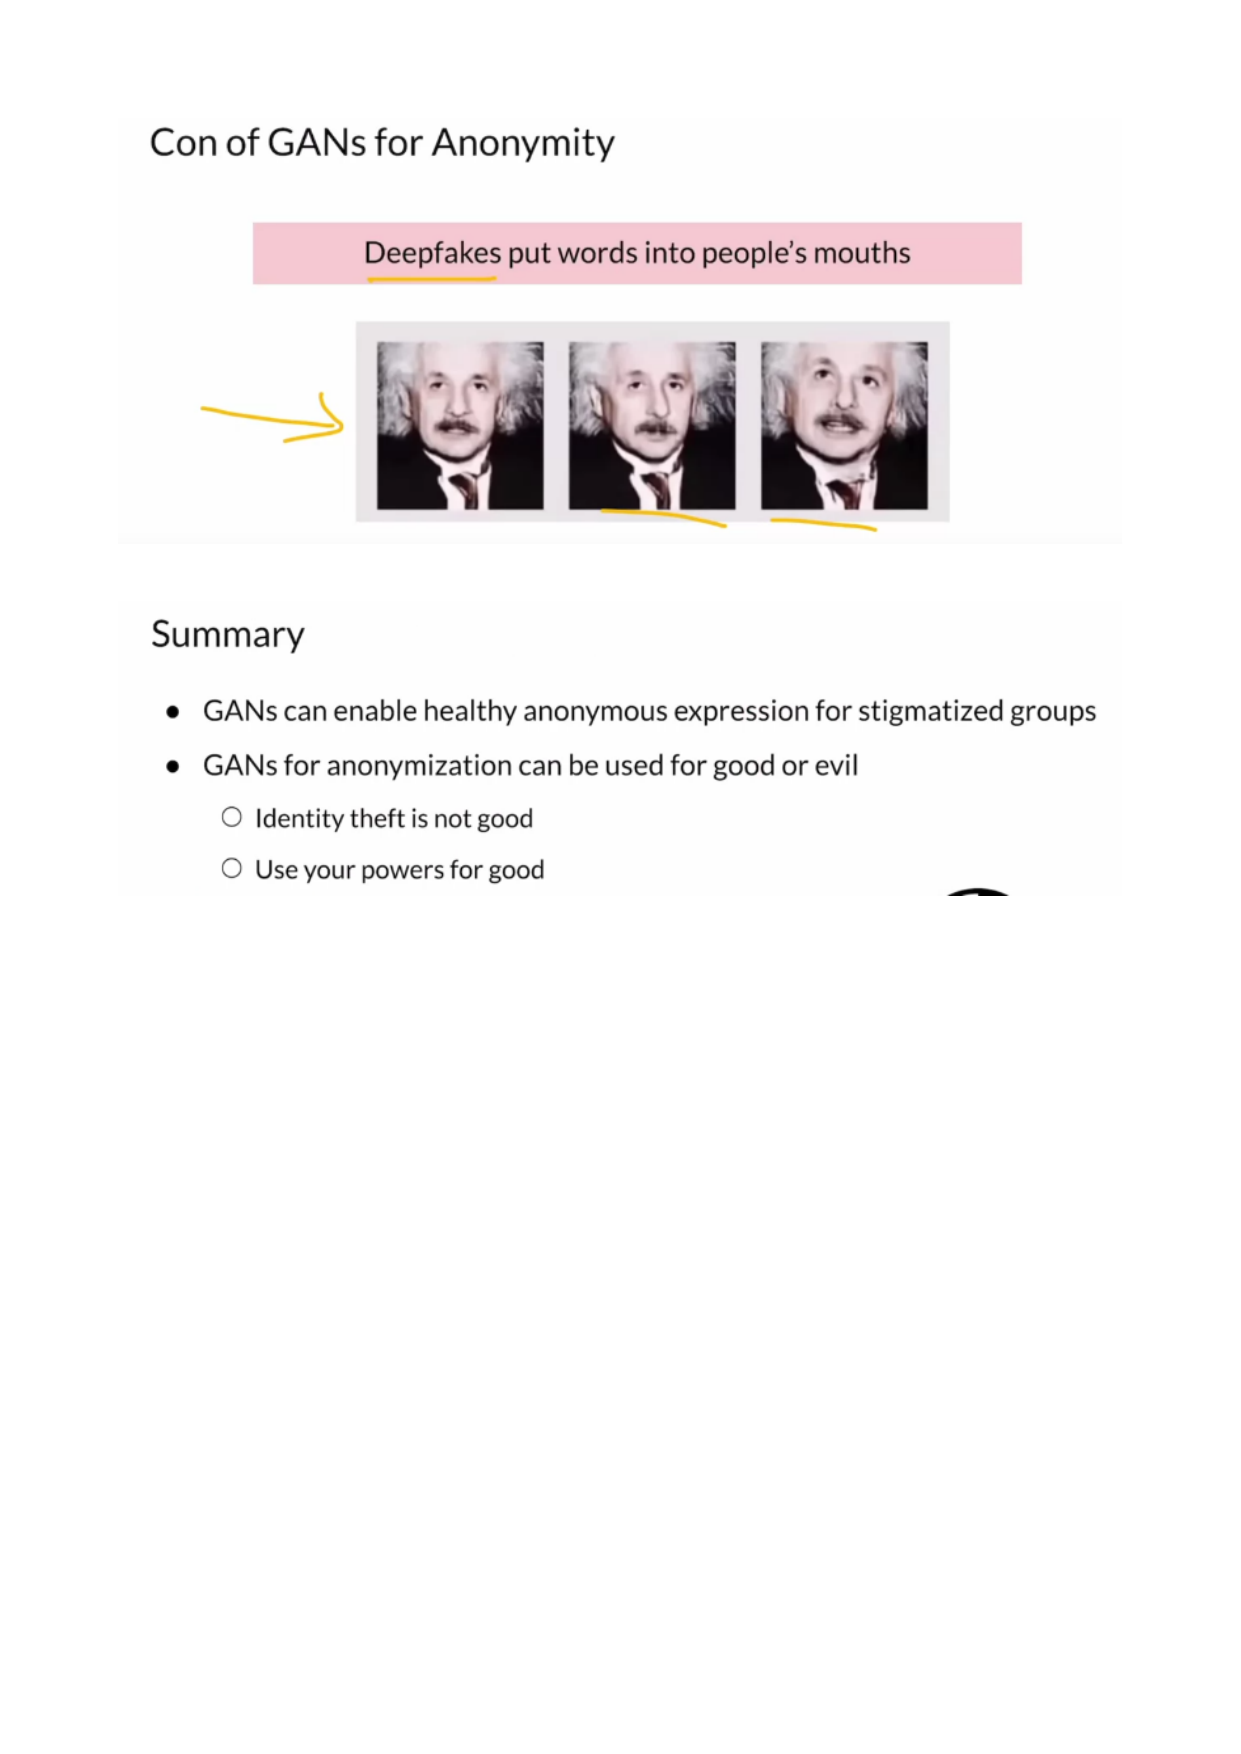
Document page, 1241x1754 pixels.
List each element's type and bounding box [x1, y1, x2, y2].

picture [118, 601, 1123, 896]
picture [118, 118, 1123, 544]
